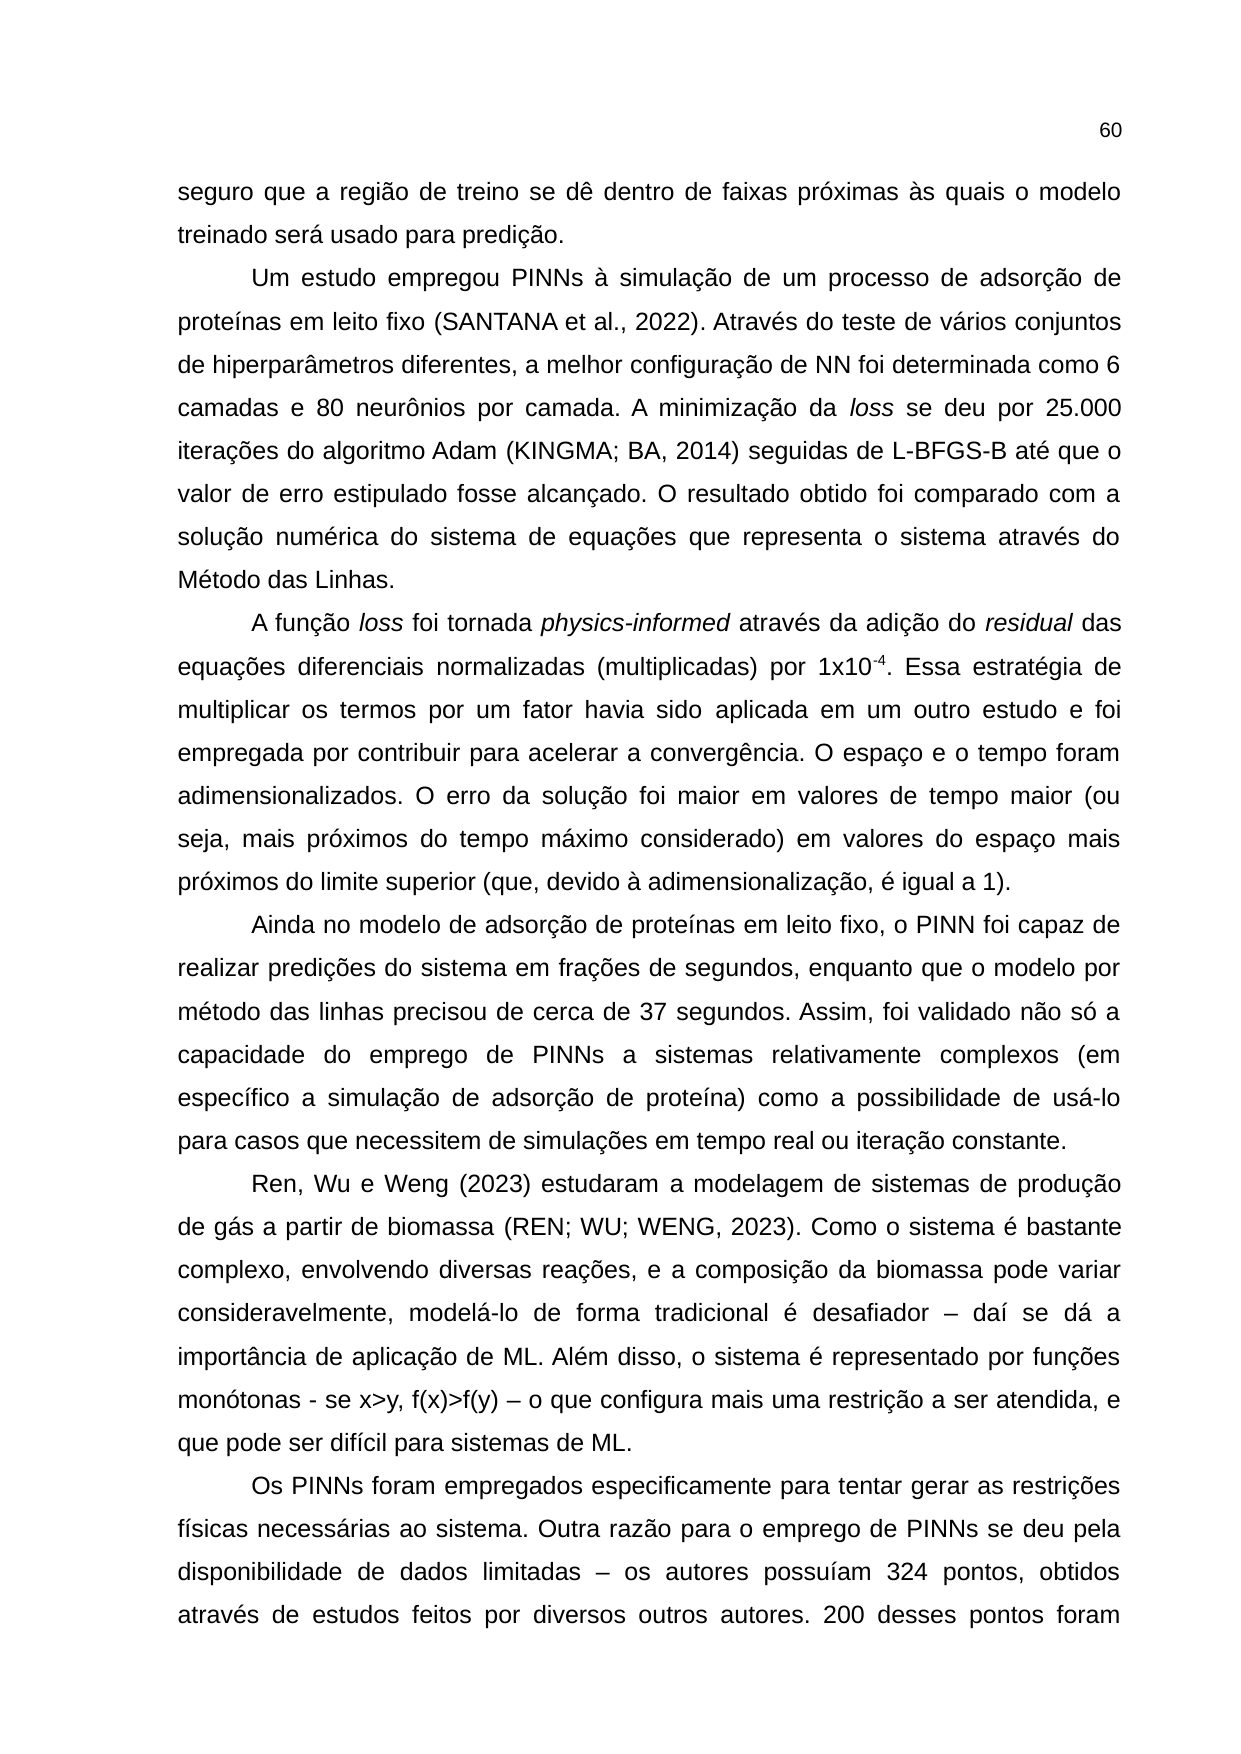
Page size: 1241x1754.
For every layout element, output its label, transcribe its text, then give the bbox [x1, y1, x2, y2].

text Ainda no modelo de adsorção de proteínas em leito fixo, o PINN foi capaz de realizar predições do sistema em frações de segundos, enquanto que o modelo por método das linhas precisou de cerca de 37 segundos. Assim, foi validado não só a capacidade do emprego de PINNs a sistemas relativamente complexos (em específico a simulação de adsorção de proteína) como a possibilidade de usá-lo para casos que necessitem de simulações em tempo real ou iteração constante. [177, 910, 1122, 1154]
text A função loss foi tornada physics-informed através da adição do residual das equações diferenciais normalizadas (multiplicadas) por 1x10-4. Essa estratégia de multiplicar os termos por um fator havia sido aplicada em um outro estudo e foi empregada por contribuir para acelerar a convergência. O espaço e o tempo foram adimensionalizados. O erro da solução foi maior em valores de tempo maior (ou seja, mais próximos do tempo máximo considerado) em valores do espaço mais próximos do limite superior (que, devido à adimensionalização, é igual a 1). [177, 608, 1122, 896]
text Ren, Wu e Weng (2023) estudaram a modelagem de sistemas de produção de gás a partir de biomassa (REN; WU; WENG, 2023). Como o sistema é bastante complexo, envolvendo diversas reações, e a composição da biomassa pode variar consideravelmente, modelá-lo de forma tradicional é desafiador – daí se dá a importância de aplicação de ML. Além disso, o sistema é representado por funções monótonas - se x>y, f(x)>f(y) – o que configura mais uma restrição a ser atendida, e que pode ser difícil para sistemas de ML. [177, 1169, 1122, 1456]
text Um estudo empregou PINNs à simulação de um processo de adsorção de proteínas em leito fixo (SANTANA et al., 2022). Através do teste de vários conjuntos de hiperparâmetros diferentes, a melhor configuração de NN foi determinada como 6 camadas e 80 neurônios por camada. A minimização da loss se deu por 25.000 iterações do algoritmo Adam (KINGMA; BA, 2014) seguidas de L-BFGS-B até que o valor de erro estipulado fosse alcançado. O resultado obtido foi comparado com a solução numérica do sistema de equações que representa o sistema através do Método das Linhas. [177, 263, 1122, 594]
text seguro que a região de treino se dê dentro de faixas próximas às quais o modelo treinado será usado para predição. [177, 177, 1122, 249]
text Os PINNs foram empregados especificamente para tentar gerar as restrições físicas necessárias ao sistema. Outra razão para o emprego de PINNs se deu pela disponibilidade de dados limitadas – os autores possuíam 324 pontos, obtidos através de estudos feitos por diversos outros autores. 200 desses pontos foram [177, 1471, 1122, 1629]
